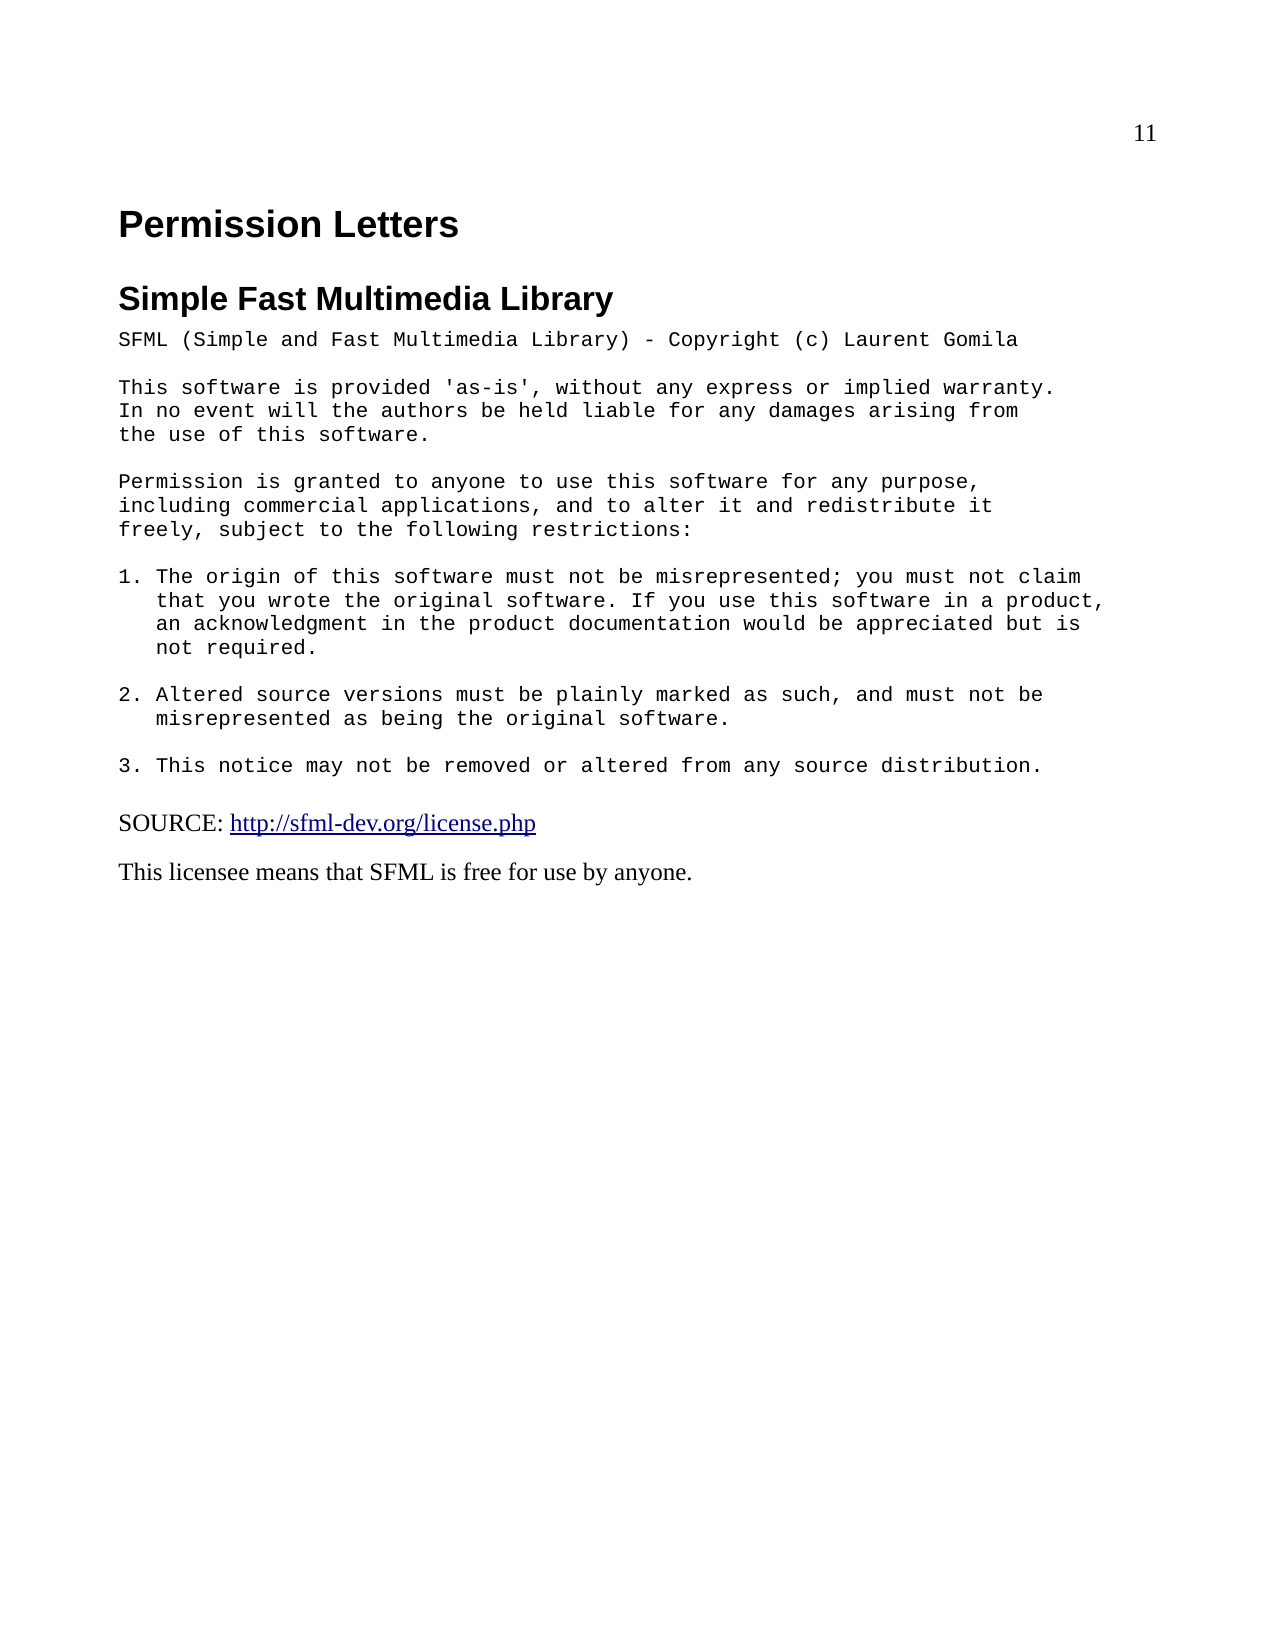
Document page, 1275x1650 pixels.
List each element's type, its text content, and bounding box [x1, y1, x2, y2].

text Permission is granted to anyone to use this software for any purpose, [118, 471, 1157, 495]
text 2. Altered source versions must be plainly marked as such, and must not be [118, 684, 1157, 708]
subtitle Simple Fast Multimedia Library [118, 278, 1157, 317]
text not required. [118, 637, 1157, 661]
subtitle Permission Letters [118, 201, 1157, 245]
text the use of this software. [118, 424, 1157, 448]
text SFML (Simple and Fast Multimedia Library) - Copyright (c) Laurent Gomila [118, 329, 1157, 353]
text SOURCE: http://sfml-dev.org/license.php [118, 808, 1157, 837]
text an acknowledgment in the product documentation would be appreciated but is [118, 613, 1157, 637]
text misrepresented as being the original software. [118, 708, 1157, 731]
text In no event will the authors be held liable for any damages arising from [118, 400, 1157, 424]
text This software is provided 'as-is', without any express or implied warranty. [118, 377, 1157, 400]
text freely, subject to the following restrictions: [118, 519, 1157, 542]
text including commercial applications, and to alter it and redistribute it [118, 495, 1157, 519]
text 1. The origin of this software must not be misrepresented; you must not claim [118, 566, 1157, 589]
text This licensee means that SFML is free for use by anyone. [118, 857, 1157, 886]
text that you wrote the original software. If you use this software in a product, [118, 589, 1157, 613]
text 3. This notice may not be removed or altered from any source distribution. [118, 755, 1157, 779]
